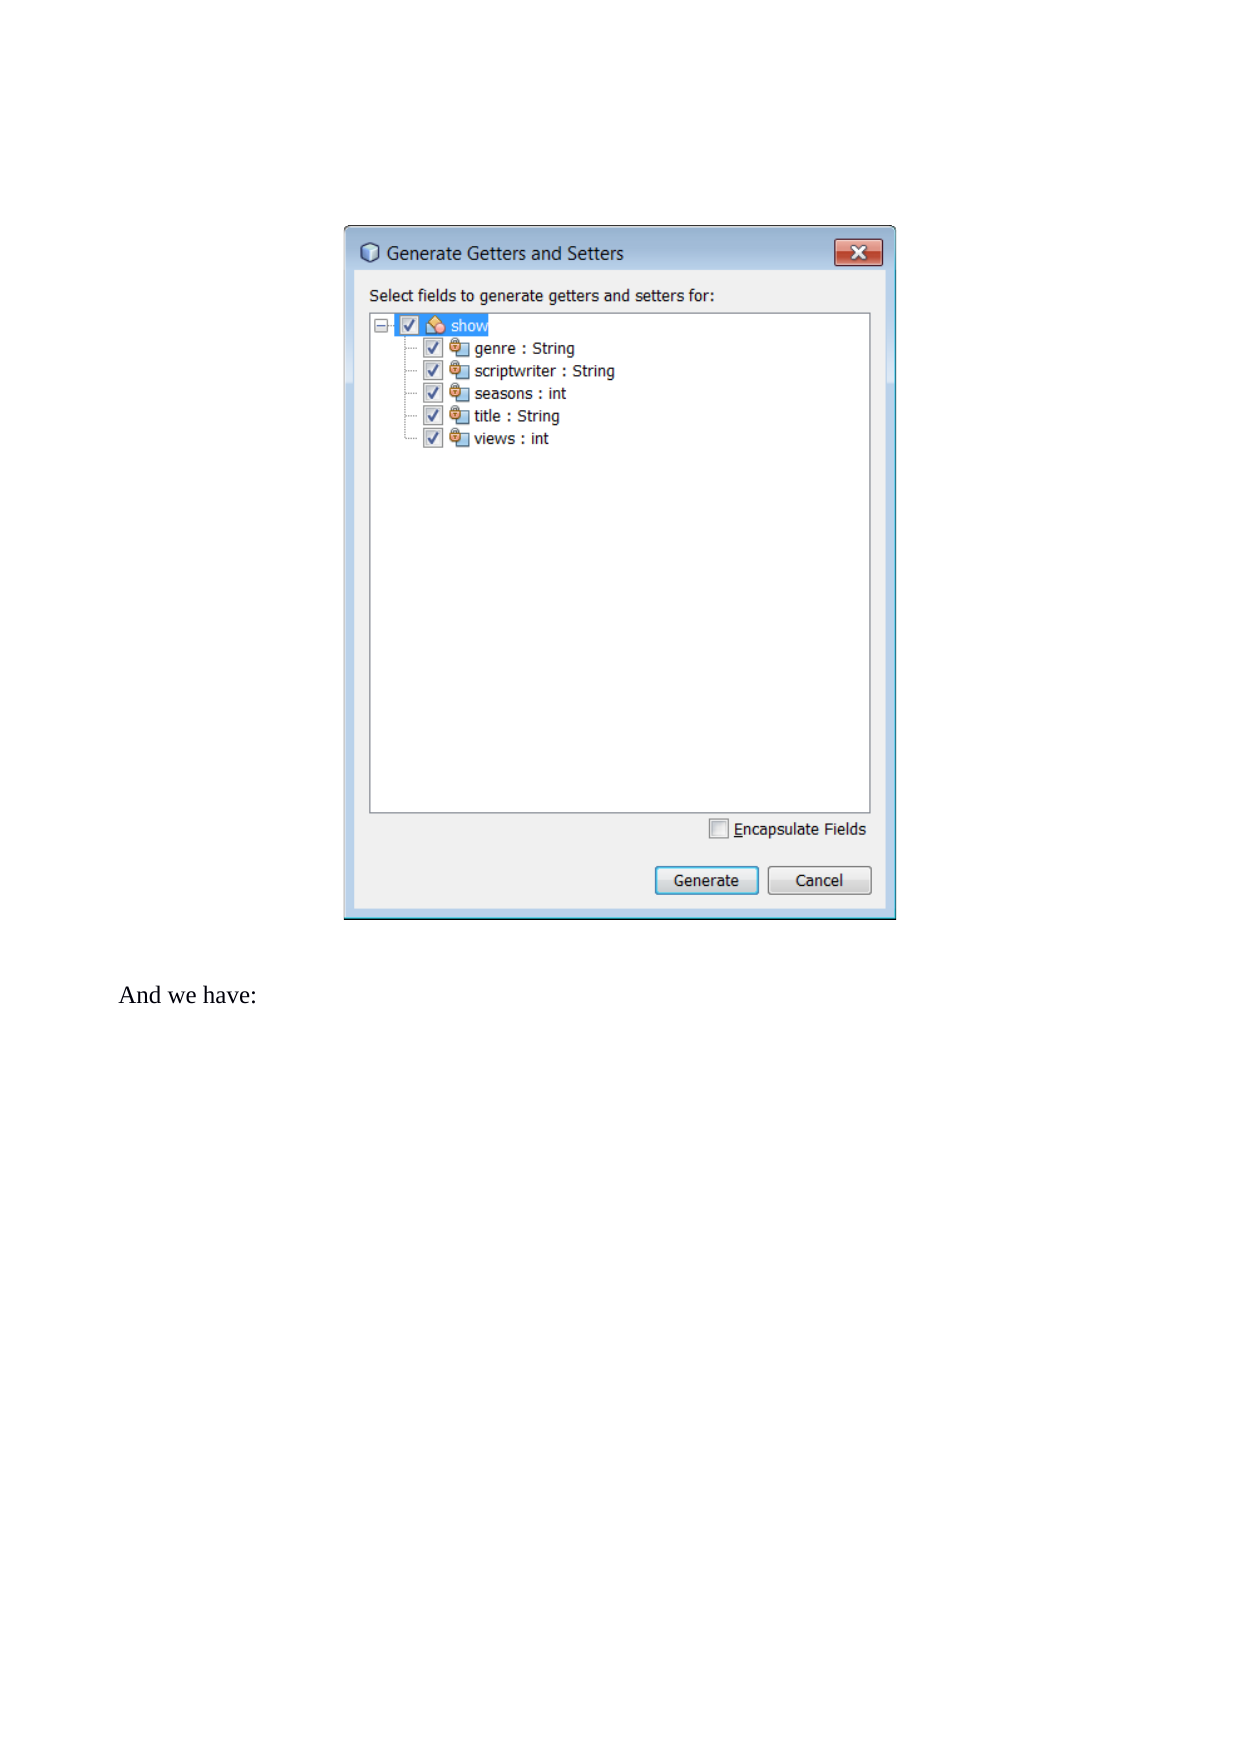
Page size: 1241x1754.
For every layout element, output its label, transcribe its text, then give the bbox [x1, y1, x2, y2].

picture [343, 225, 897, 920]
text And we have: [118, 980, 1122, 1008]
